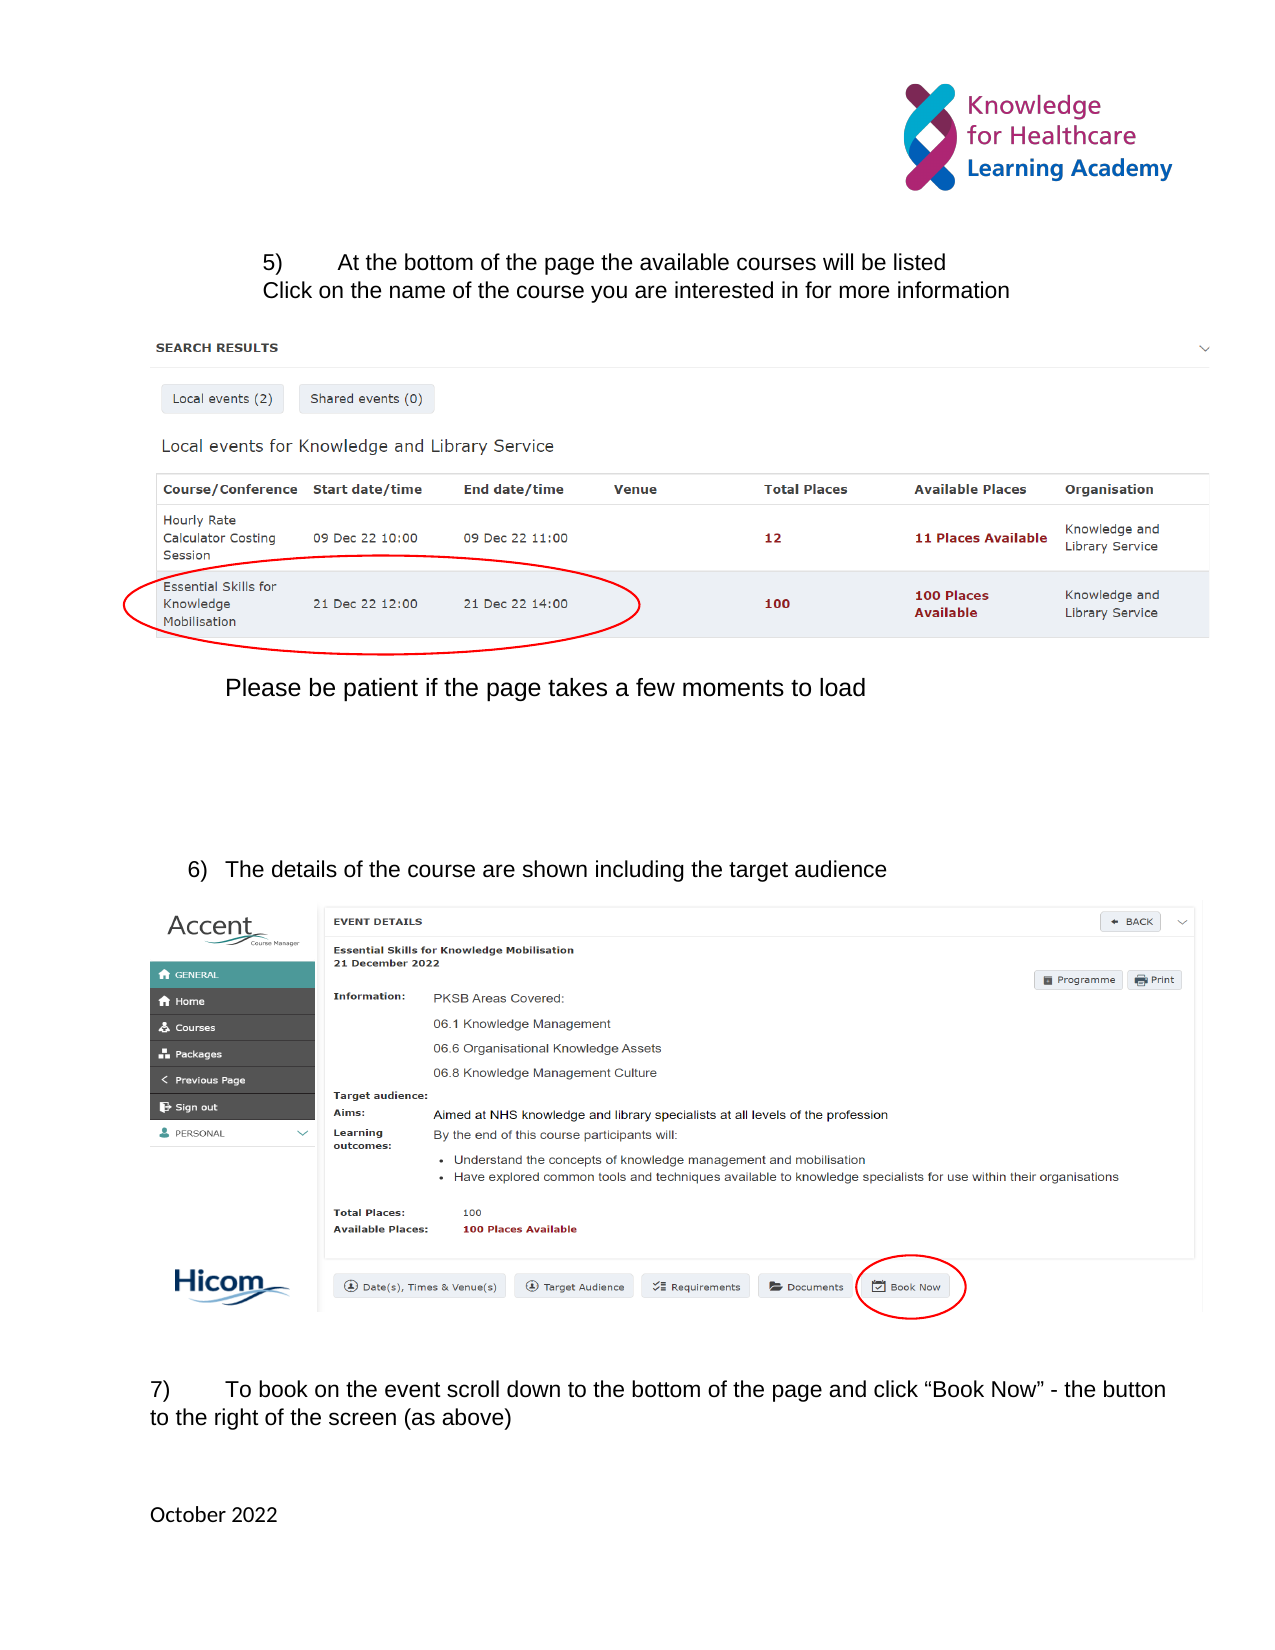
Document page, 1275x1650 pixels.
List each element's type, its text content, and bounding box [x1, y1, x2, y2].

list Please be patient if the page takes a few moments to load [225, 673, 1181, 702]
list The details of the course are shown including the target audience [187, 856, 1181, 882]
list To book on the event scroll down to the bottom of the page and click “Book Now” - the button to the right of the screen (as above) [150, 1376, 1181, 1430]
list At the bottom of the page the available courses will be listed [262, 249, 1181, 276]
list Click on the name of the course you are interested in for more information [262, 277, 1181, 304]
